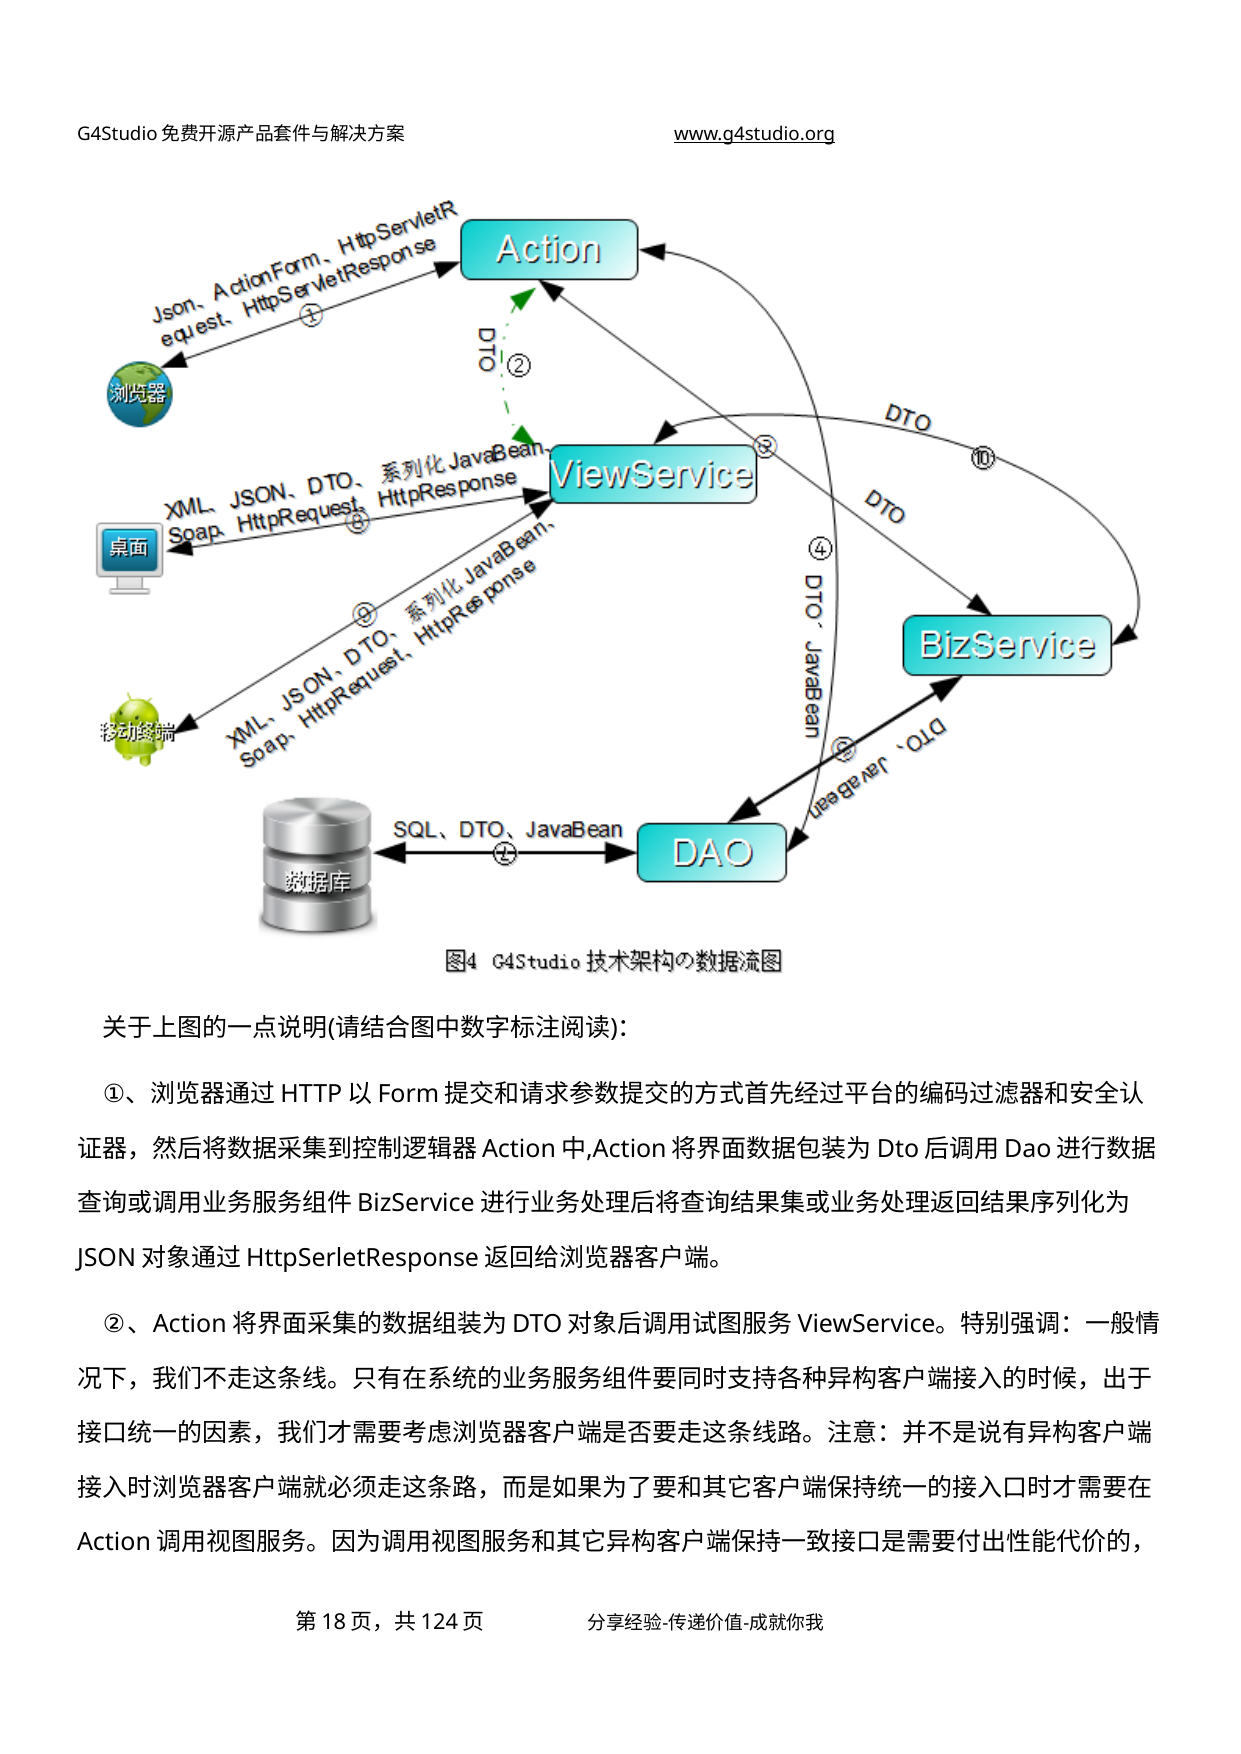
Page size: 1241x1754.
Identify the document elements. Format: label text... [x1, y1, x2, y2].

text ①、浏览器通过HTTP以Form提交和请求参数提交的方式首先经过平台的编码过滤器和安全认证器，然后将数据采集到控制逻辑器Action中,Action将界面数据包装为Dto后调用Dao进行数据查询或调用业务服务组件BizService进行业务处理后将查询结果集或业务处理返回结果序列化为JSON对象通过HttpSerletResponse返回给浏览器客户端。 [77, 1074, 1163, 1273]
text ②、Action将界面采集的数据组装为DTO对象后调用试图服务ViewService。特别强调：一般情况下，我们不走这条线。只有在系统的业务服务组件要同时支持各种异构客户端接入的时候，出于接口统一的因素，我们才需要考虑浏览器客户端是否要走这条线路。注意：并不是说有异构客户端接入时浏览器客户端就必须走这条路，而是如果为了要和其它客户端保持统一的接入口时才需要在Action调用视图服务。因为调用视图服务和其它异构客户端保持一致接口是需要付出性能代价的， [77, 1304, 1163, 1558]
text 关于上图的一点说明(请结合图中数字标注阅读)： [77, 175, 1163, 1043]
picture [87, 185, 1153, 989]
